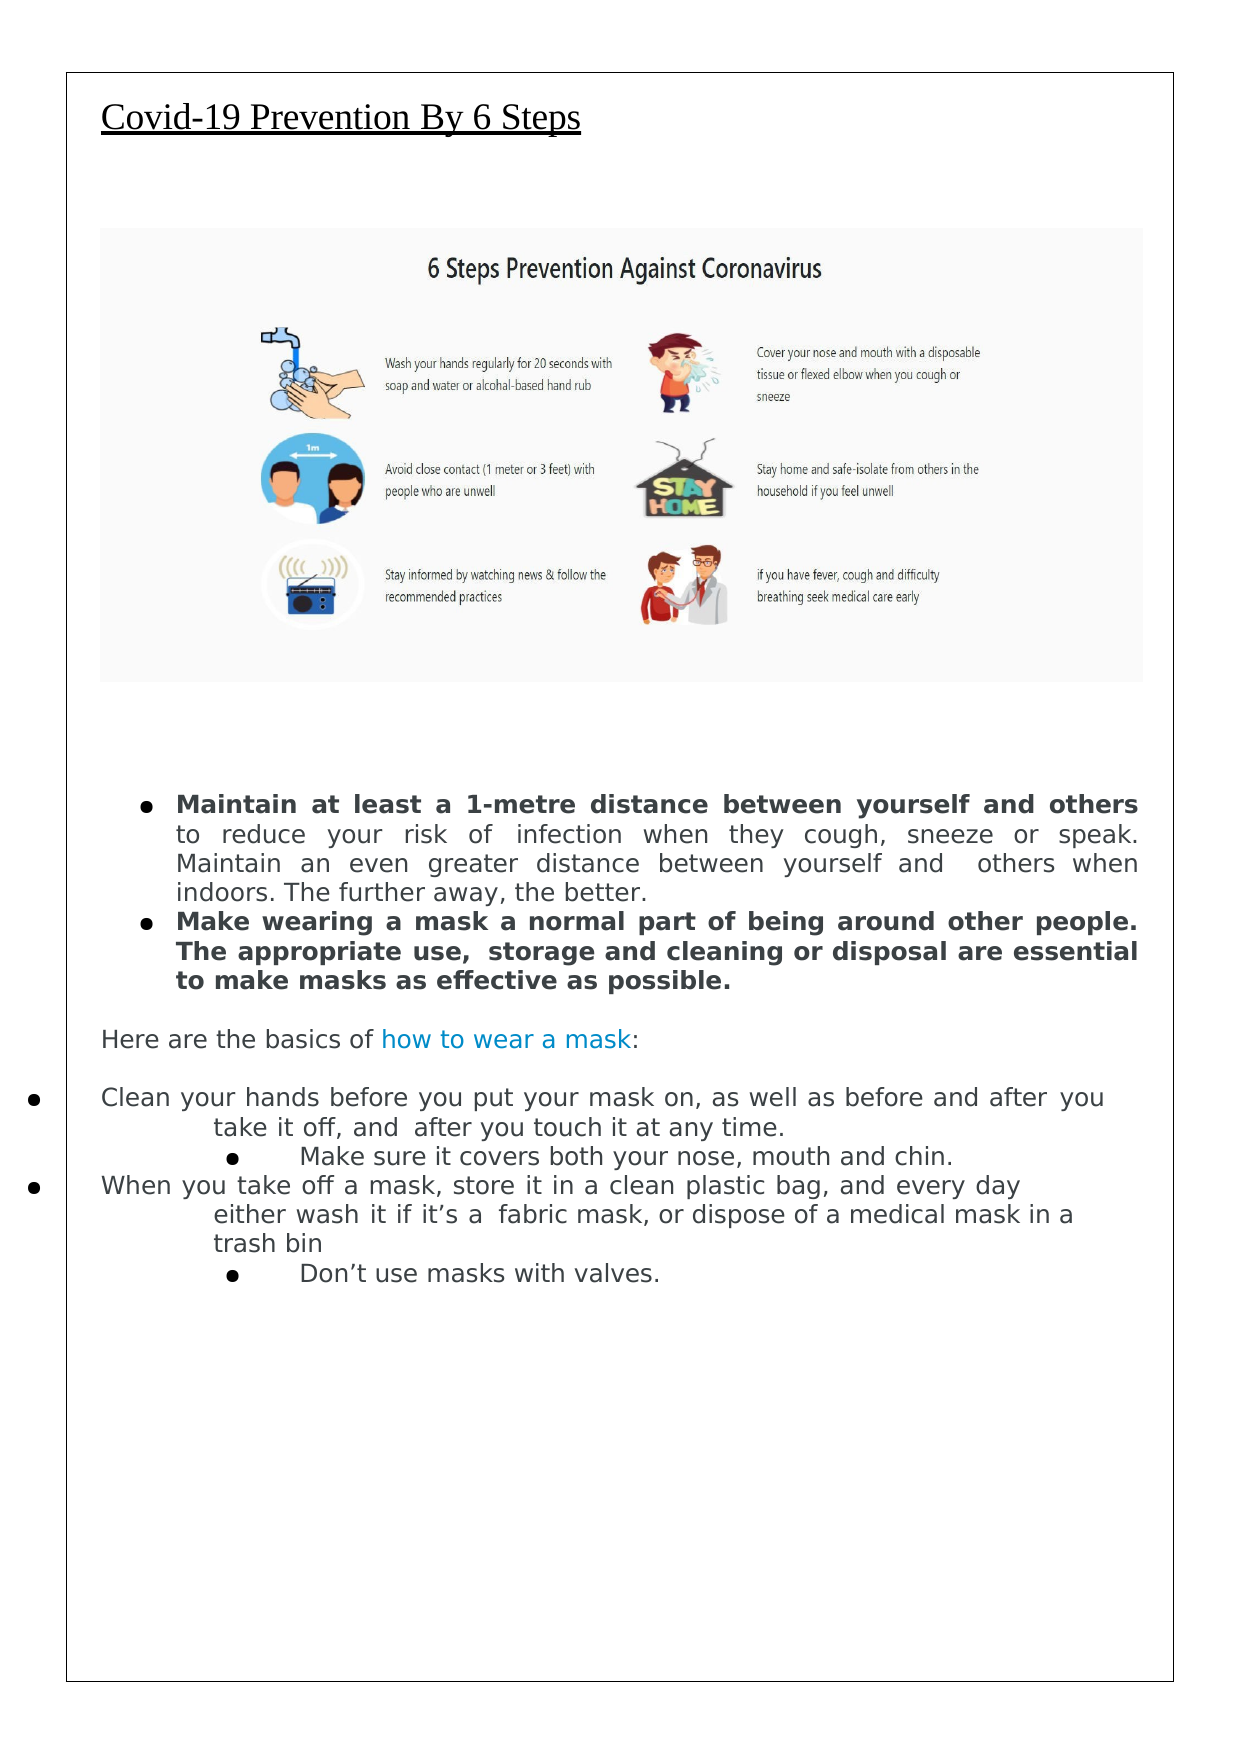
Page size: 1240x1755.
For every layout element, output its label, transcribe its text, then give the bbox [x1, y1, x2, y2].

list When you take off a mask, store it in a clean plastic bag, and every day either wash it if it’s a fabric mask, or dispose of a medical mask in a trash bin [26, 1171, 66, 1259]
list Clean your hands before you put your mask on, as well as before and after you take it off, and after you touch it at any time. [67, 1083, 1132, 1142]
list When you take off a mask, store it in a clean plastic bag, and every day either wash it if it’s a fabric mask, or dispose of a medical mask in a trash bin [67, 1171, 1104, 1259]
picture [100, 228, 1143, 682]
text Here are the basics of how to wear a mask: [101, 1025, 1150, 1054]
list Make wearing a mask a normal part of being around other people. The appropriate use, storage and cleaning or disposal are essential to make masks as effective as possible. [138, 907, 1139, 995]
list Maintain at least a 1-metre distance between yourself and others to reduce your risk of infection when they cough, sneeze or speak. Maintain an even greater distance between yourself and others when indoors. The further away, the better. [138, 791, 1139, 907]
text Covid-19 Prevention By 6 Steps [101, 94, 1150, 137]
list Make sure it covers both your nose, mouth and chin. [224, 1142, 1150, 1171]
list Don’t use masks with valves. [224, 1259, 1150, 1288]
